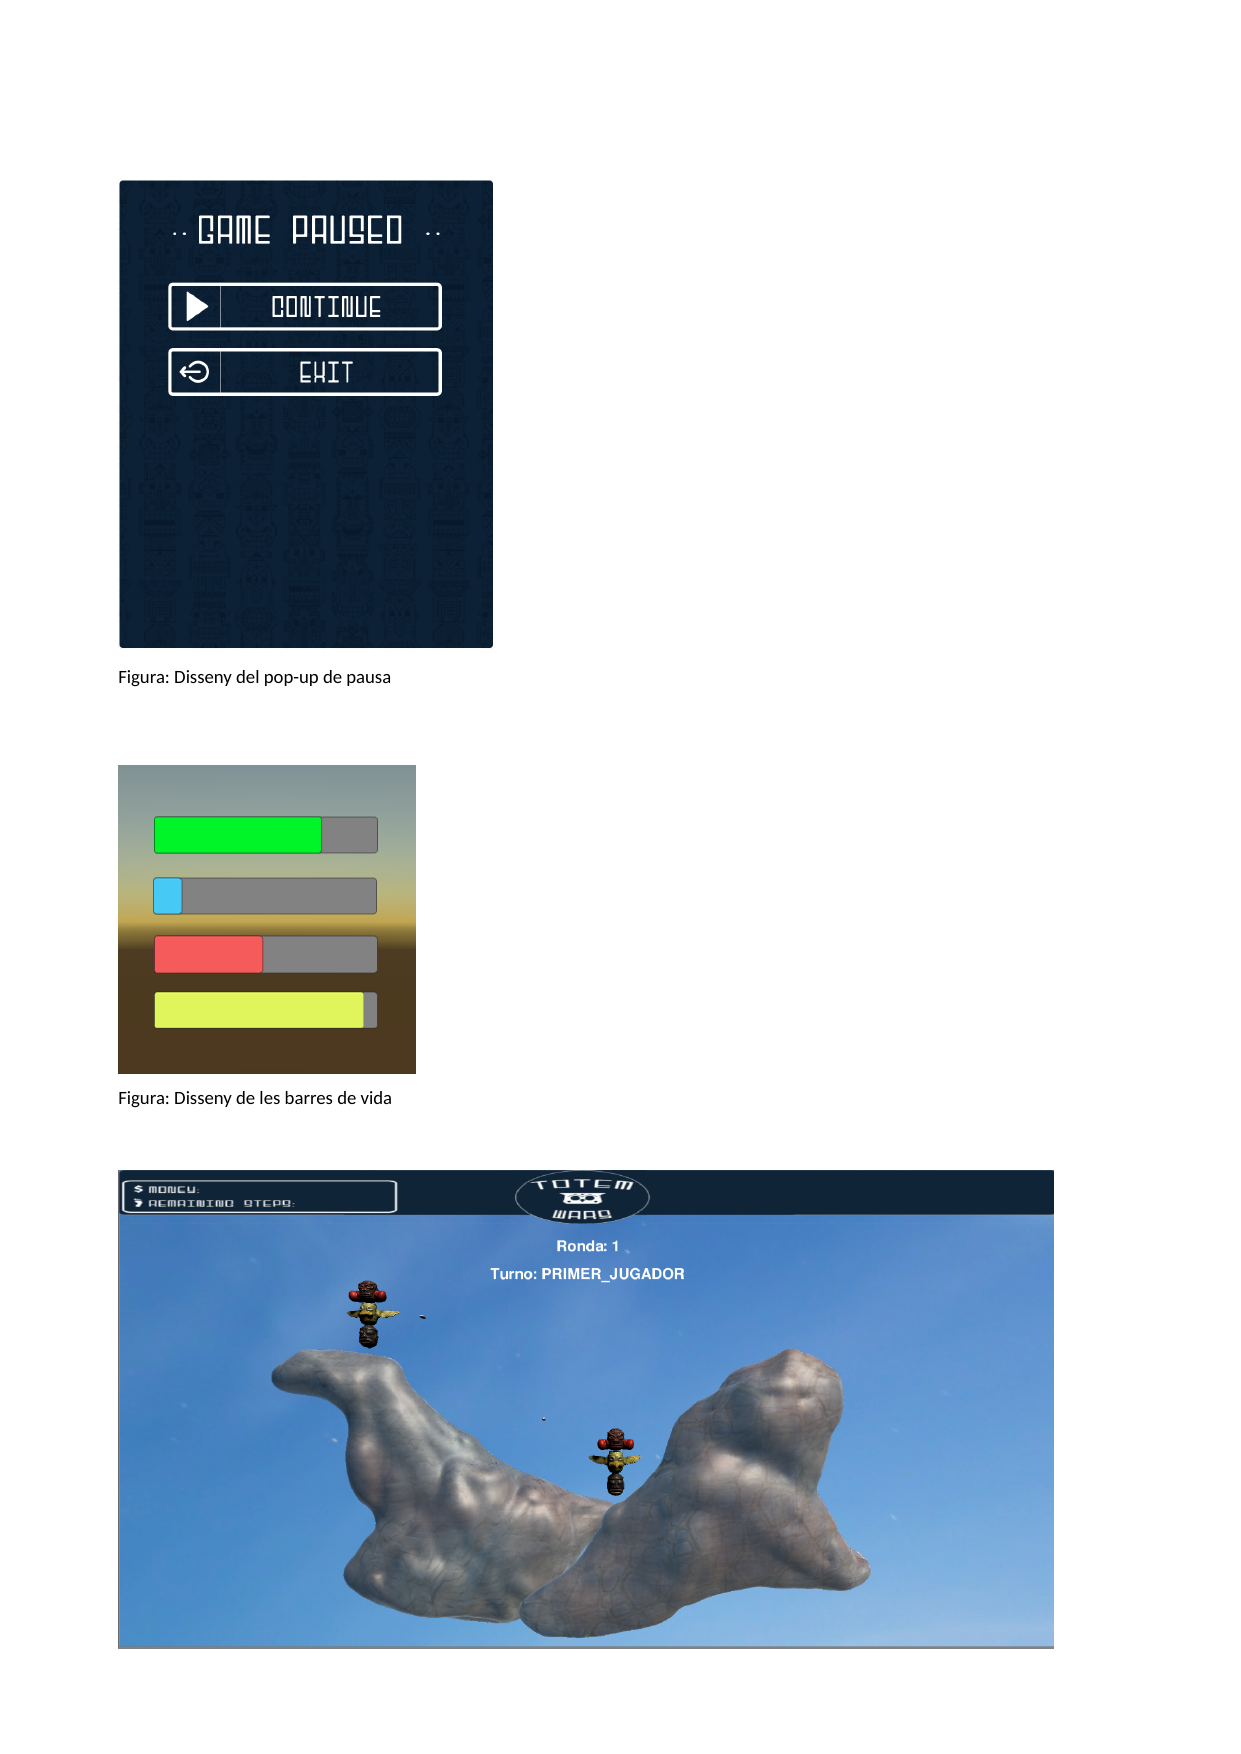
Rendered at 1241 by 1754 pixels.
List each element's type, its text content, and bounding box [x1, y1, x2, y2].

text Figura: Disseny del pop-up de pausa [118, 665, 1122, 688]
picture [118, 180, 494, 649]
picture [118, 1170, 1054, 1649]
text Figura: Disseny de les barres de vida [118, 1086, 1122, 1109]
picture [118, 765, 416, 1074]
